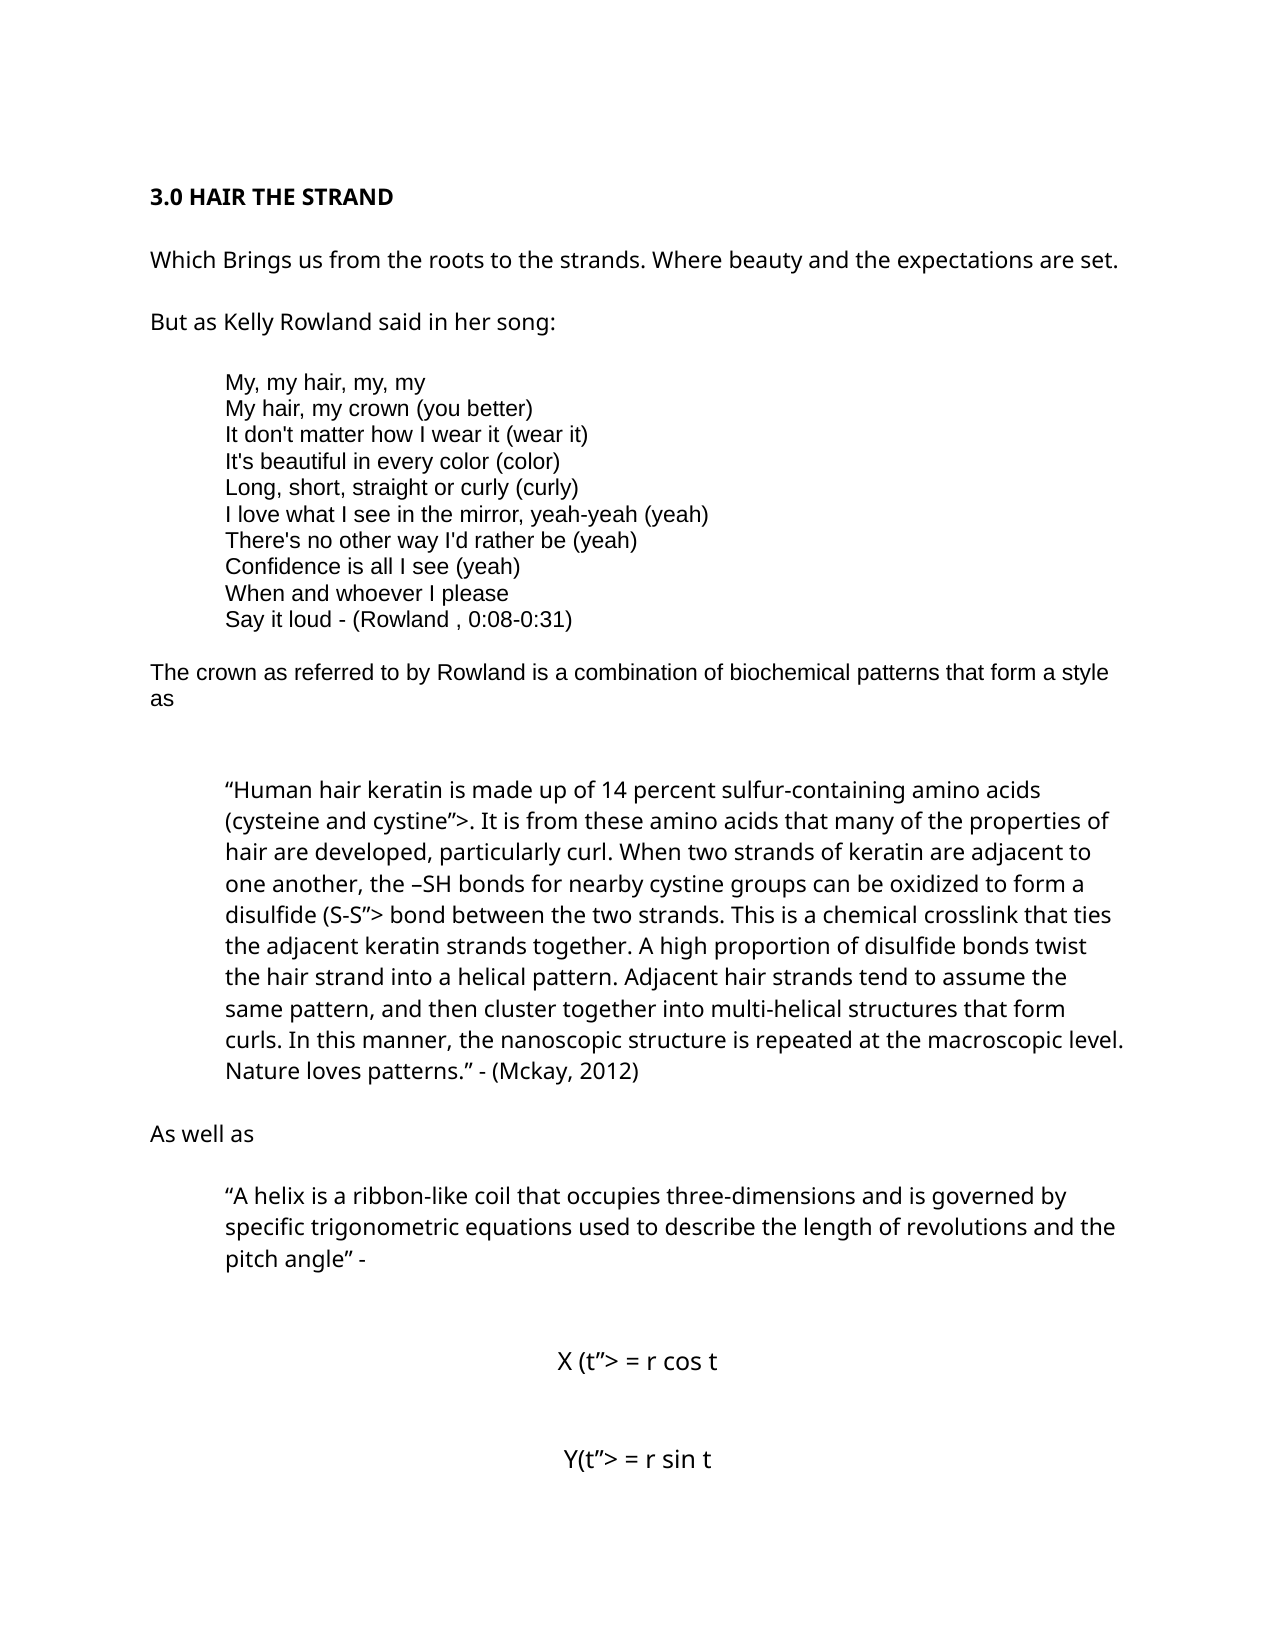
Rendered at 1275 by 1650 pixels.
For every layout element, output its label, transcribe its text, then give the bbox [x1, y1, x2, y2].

text My hair, my crown (you better) [225, 395, 1125, 421]
text It's beautiful in every color (color) [225, 448, 1125, 474]
text Confidence is all I see (yeah) [225, 553, 1125, 579]
text Say it loud - (Rowland , 0:08-0:31) [225, 606, 1125, 632]
text Long, short, straight or curly (curly) [225, 474, 1125, 501]
text My, my hair, my, my [225, 369, 1125, 395]
text “Human hair keratin is made up of 14 percent sulfur-containing amino acids (cysteine and cystine”>. It is from these amino acids that many of the properties of hair are developed, particularly curl. When two strands of keratin are adjacent to one another, the –SH bonds for nearby cystine groups can be oxidized to form a disulfide (S-S”> bond between the two strands. This is a chemical crosslink that ties the adjacent keratin strands together. A high proportion of disulfide bonds twist the hair strand into a helical pattern. Adjacent hair strands tend to assume the same pattern, and then cluster together into multi-helical structures that form curls. In this manner, the nanoscopic structure is repeated at the macroscopic level. Nature loves patterns.” - (Mckay, 2012) [225, 774, 1125, 1086]
text Which Brings us from the roots to the strands. Where beauty and the expectations are set. [150, 244, 1125, 275]
text The crown as referred to by Rowland is a combination of biochemical patterns that form a style as [150, 659, 1125, 711]
text As well as [150, 1118, 1125, 1149]
text Y(t”> = r sin t [150, 1428, 1125, 1478]
text But as Kelly Rowland said in her song: [150, 306, 1125, 337]
text “A helix is a ribbon-like coil that occupies three-dimensions and is governed by specific trigonometric equations used to describe the length of revolutions and the pitch angle” - [225, 1180, 1125, 1274]
text 3.0 HAIR THE STRAND [150, 181, 1125, 212]
text It don't matter how I wear it (wear it) [225, 421, 1125, 448]
text X (t”> = r cos t [150, 1330, 1125, 1380]
text I love what I see in the mirror, yeah-yeah (yeah) [225, 501, 1125, 527]
text When and whoever I please [225, 579, 1125, 606]
text There's no other way I'd rather be (yeah) [225, 527, 1125, 553]
